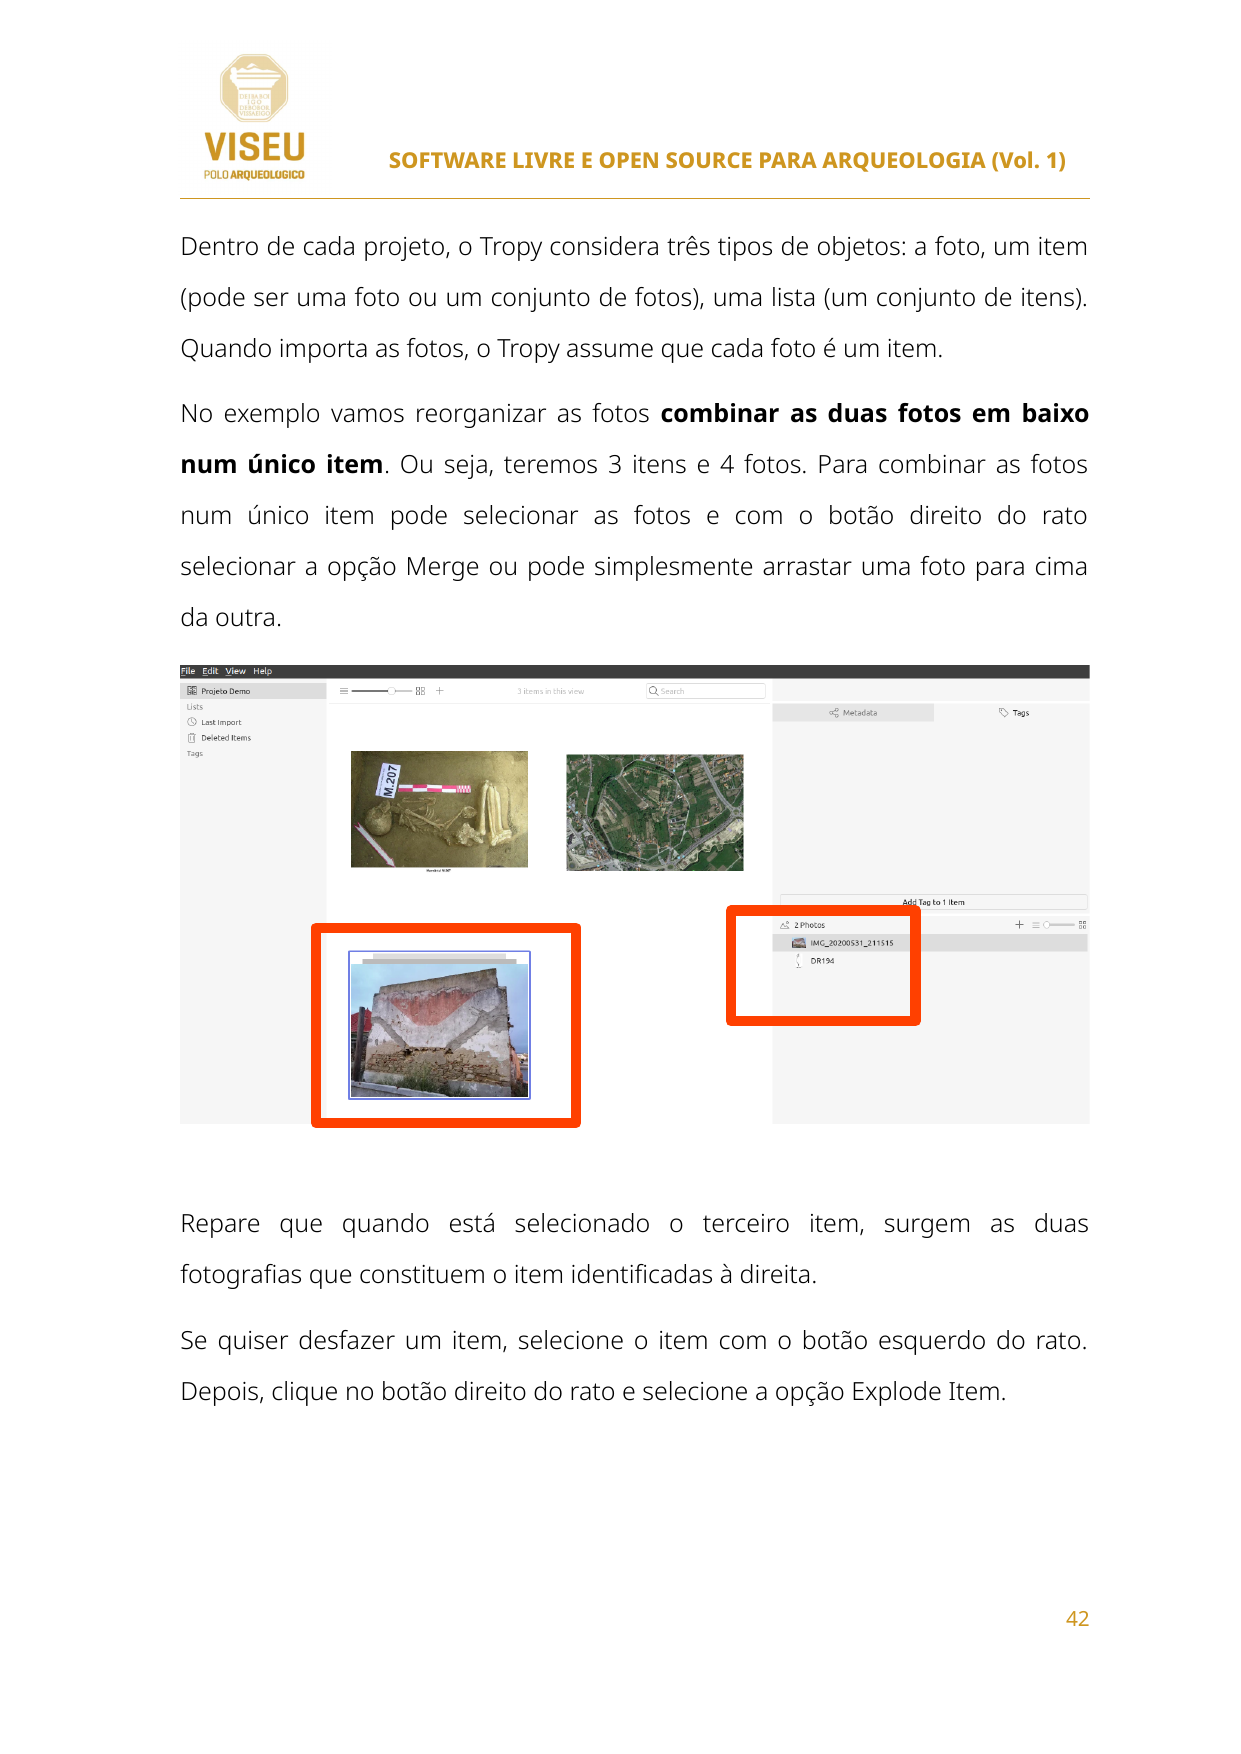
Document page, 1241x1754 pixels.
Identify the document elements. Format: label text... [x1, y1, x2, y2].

picture [321, 933, 571, 1118]
subtitle Dentro de cada projeto, o Tropy considera três tipos de objetos: a foto, um item (pode ser uma foto ou um conjunto de fotos), uma lista (um conjunto de itens). Quando importa as fotos, o Tropy assume que cada foto é um item. [180, 228, 1090, 364]
subtitle No exemplo vamos reorganizar as fotos combinar as duas fotos em baixo num único item. Ou seja, teremos 3 itens e 4 fotos. Para combinar as fotos num único item pode selecionar as fotos e com o botão direito do rato selecionar a opção Merge ou pode simplesmente arrastar uma foto para cima da outra. [180, 396, 1090, 634]
picture [180, 665, 1090, 1124]
subtitle Repare que quando está selecionado o terceiro item, surgem as duas fotografias que constituem o item identificadas à direita. [180, 1206, 1090, 1291]
subtitle Se quiser desfazer um item, selecione o item com o botão esquerdo do rato. Depois, clique no botão direito do rato e selecione a opção Explode Item. [180, 1322, 1090, 1408]
